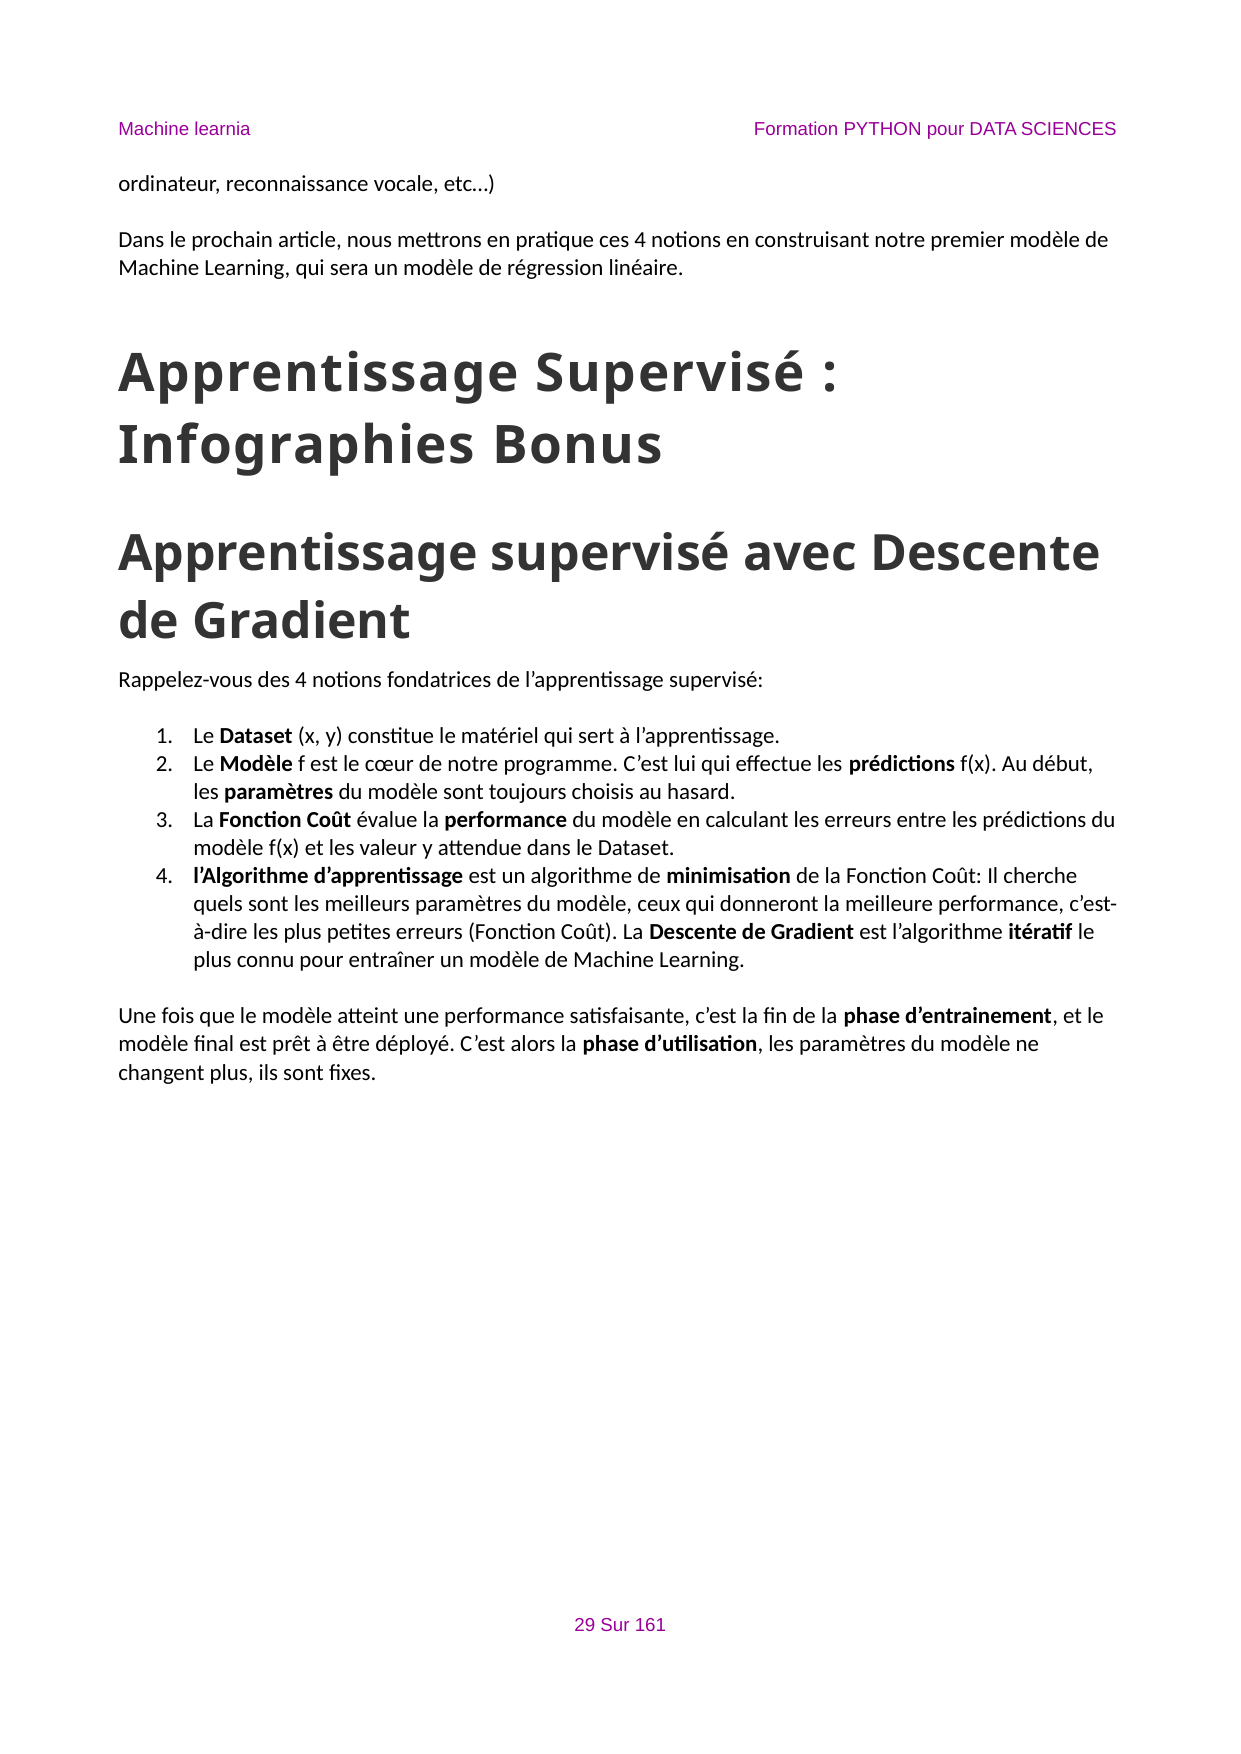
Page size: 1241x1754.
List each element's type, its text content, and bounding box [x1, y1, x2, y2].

text Rappelez-vous des 4 notions fondatrices de l’apprentissage supervisé: [118, 665, 1122, 693]
subtitle Apprentissage supervisé avec Descente de Gradient [118, 517, 1122, 653]
list Le Dataset (x, y) constitue le matériel qui sert à l’apprentissage. [156, 721, 1122, 749]
text ordinateur, reconnaissance vocale, etc…) [118, 169, 1122, 197]
list La Fonction Coût évalue la performance du modèle en calculant les erreurs entre les prédictions du modèle f(x) et les valeur y attendue dans le Dataset. [156, 805, 1122, 861]
list Le Modèle f est le cœur de notre programme. C’est lui qui effectue les prédictions f(x). Au début, les paramètres du modèle sont toujours choisis au hasard. [156, 749, 1122, 805]
list l’Algorithme d’apprentissage est un algorithme de minimisation de la Fonction Coût: Il cherche quels sont les meilleurs paramètres du modèle, ceux qui donneront la meilleure performance, c’est-à-dire les plus petites erreurs (Fonction Coût). La Descente de Gradient est l’algorithme itératif le plus connu pour entraîner un modèle de Machine Learning. [156, 861, 1122, 973]
subtitle Apprentissage Supervisé : Infographies Bonus [118, 334, 1122, 479]
text Une fois que le modèle atteint une performance satisfaisante, c’est la fin de la phase d’entrainement, et le modèle final est prêt à être déployé. C’est alors la phase d’utilisation, les paramètres du modèle ne changent plus, ils sont fixes. [118, 1002, 1122, 1086]
text Dans le prochain article, nous mettrons en pratique ces 4 notions en construisant notre premier modèle de Machine Learning, qui sera un modèle de régression linéaire. [118, 225, 1122, 281]
